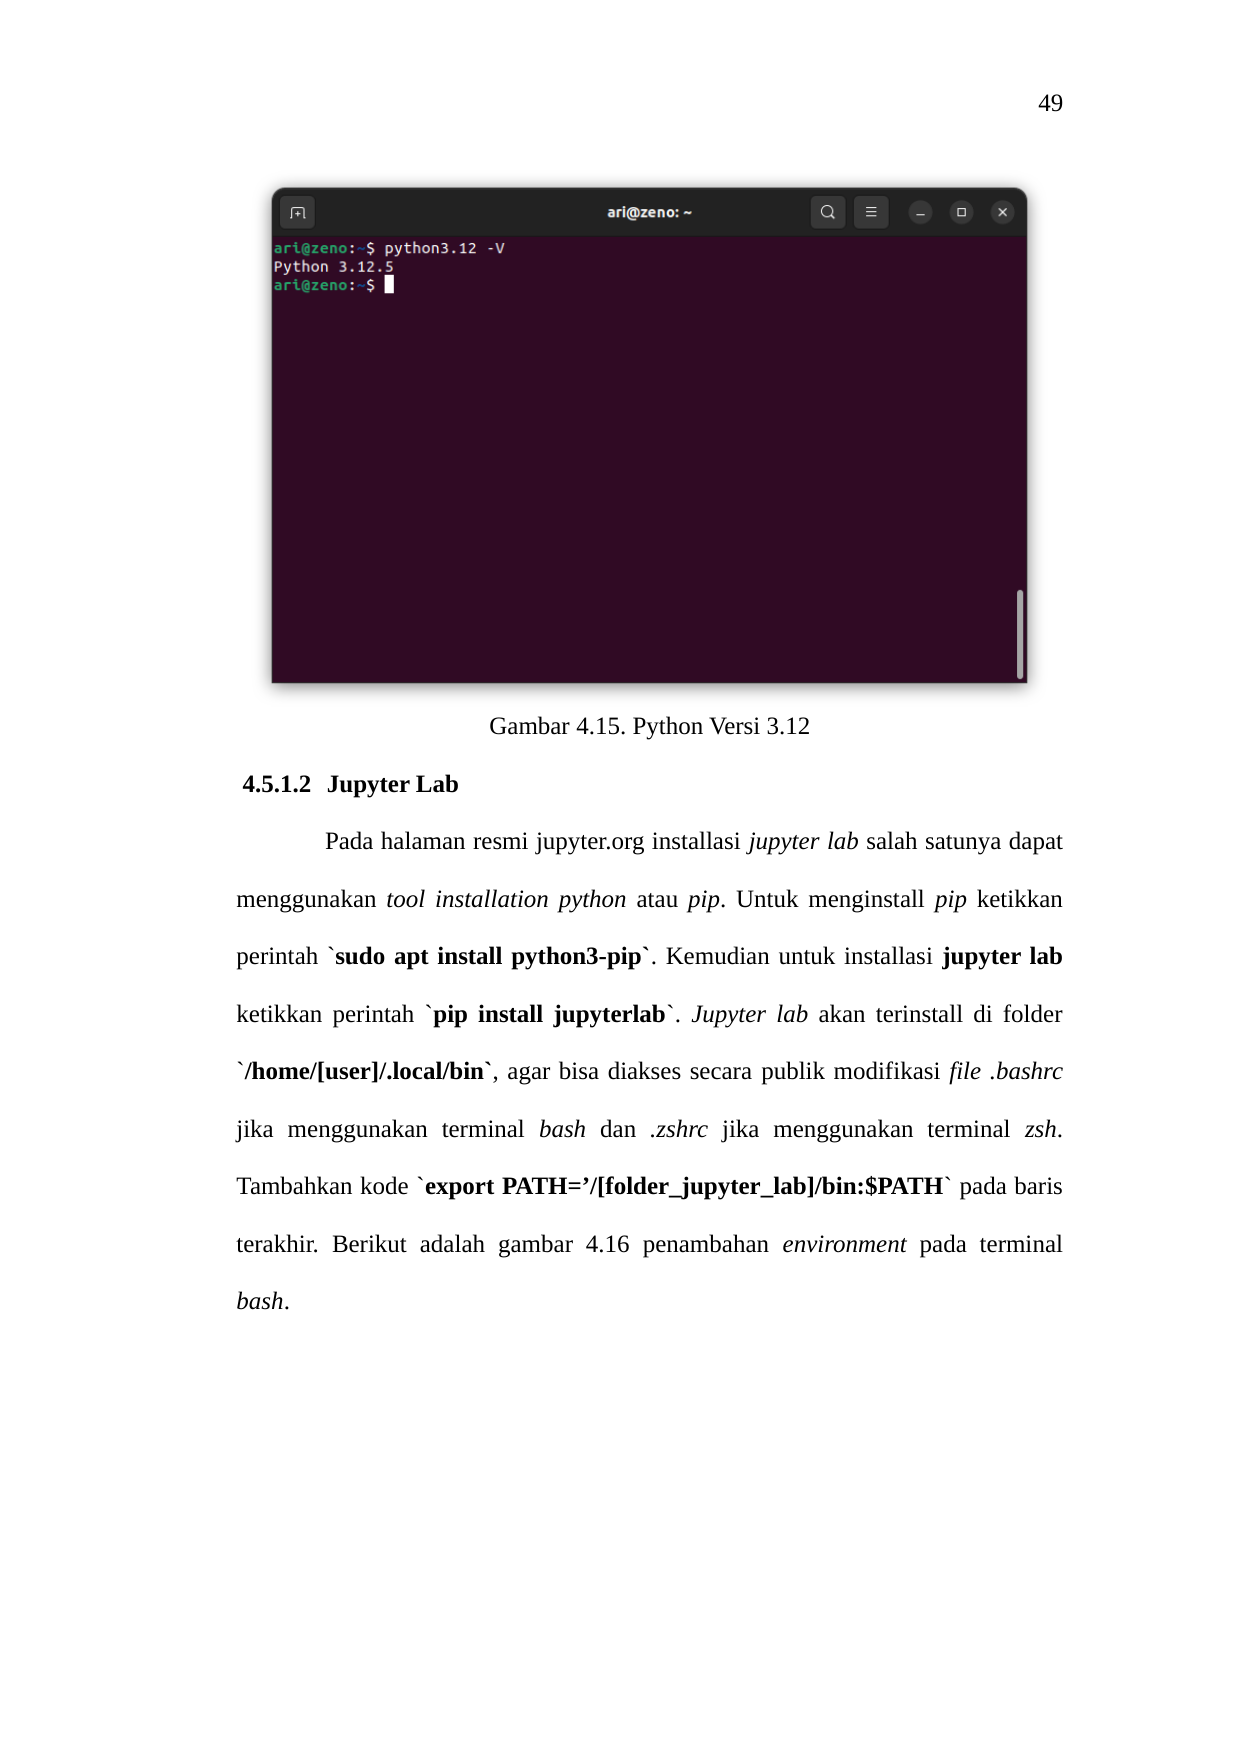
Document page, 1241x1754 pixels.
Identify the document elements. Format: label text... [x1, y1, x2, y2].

picture [246, 165, 1053, 712]
subtitle Jupyter Lab [236, 165, 1063, 798]
text Gambar 4.15. Python versi 3.12 [247, 712, 1052, 740]
text Pada halaman resmi jupyter.org installasi jupyter lab salah satunya dapat menggunakan tool installation python atau pip. Untuk menginstall pip ketikkan perintah `sudo apt install python3-pip`. Kemudian untuk installasi jupyter lab ketikkan perintah `pip install jupyterlab`. Jupyter lab akan terinstall di folder `/home/[user]/.local/bin`, agar bisa diakses secara publik modifikasi file .bashrc jika menggunakan terminal bash dan .zshrc jika menggunakan terminal zsh. Tambahkan kode `export PATH=’/[folder_jupyter_lab]/bin:$PATH` pada baris terakhir. Berikut adalah gambar 4.16 penambahan environment pada terminal bash. [236, 826, 1063, 1315]
